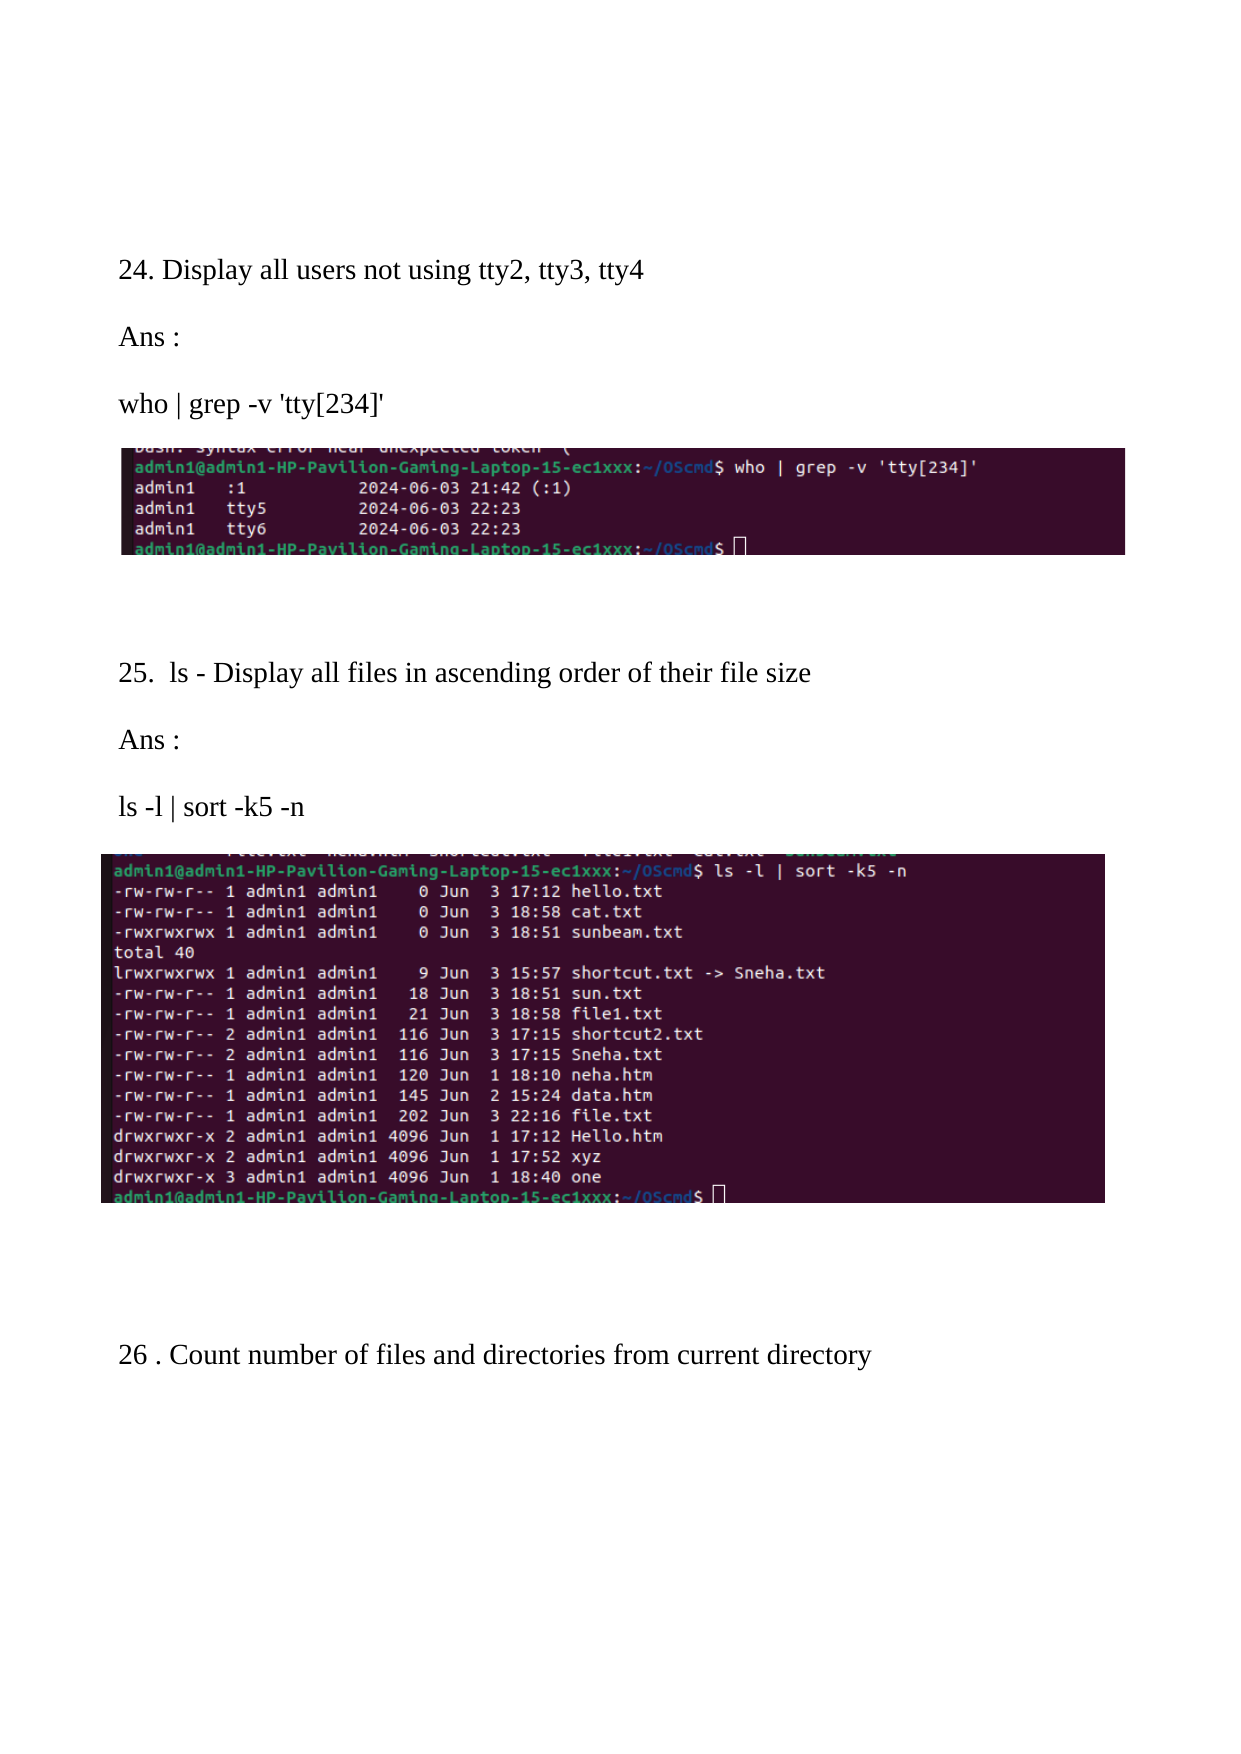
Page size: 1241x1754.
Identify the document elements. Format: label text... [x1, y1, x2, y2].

text 24. Display all users not using tty2, tty3, tty4 [118, 252, 1122, 286]
text who | grep -v 'tty[234]' [118, 386, 1122, 420]
text 26 . Count number of files and directories from current directory [118, 1337, 1122, 1370]
text Ans : [118, 319, 1122, 353]
picture [121, 448, 1126, 555]
text ls -l | sort -k5 -n [118, 789, 1122, 823]
picture [101, 854, 1105, 1203]
text 25. ls - Display all files in ascending order of their file size [118, 655, 1122, 689]
text Ans : [118, 722, 1122, 756]
